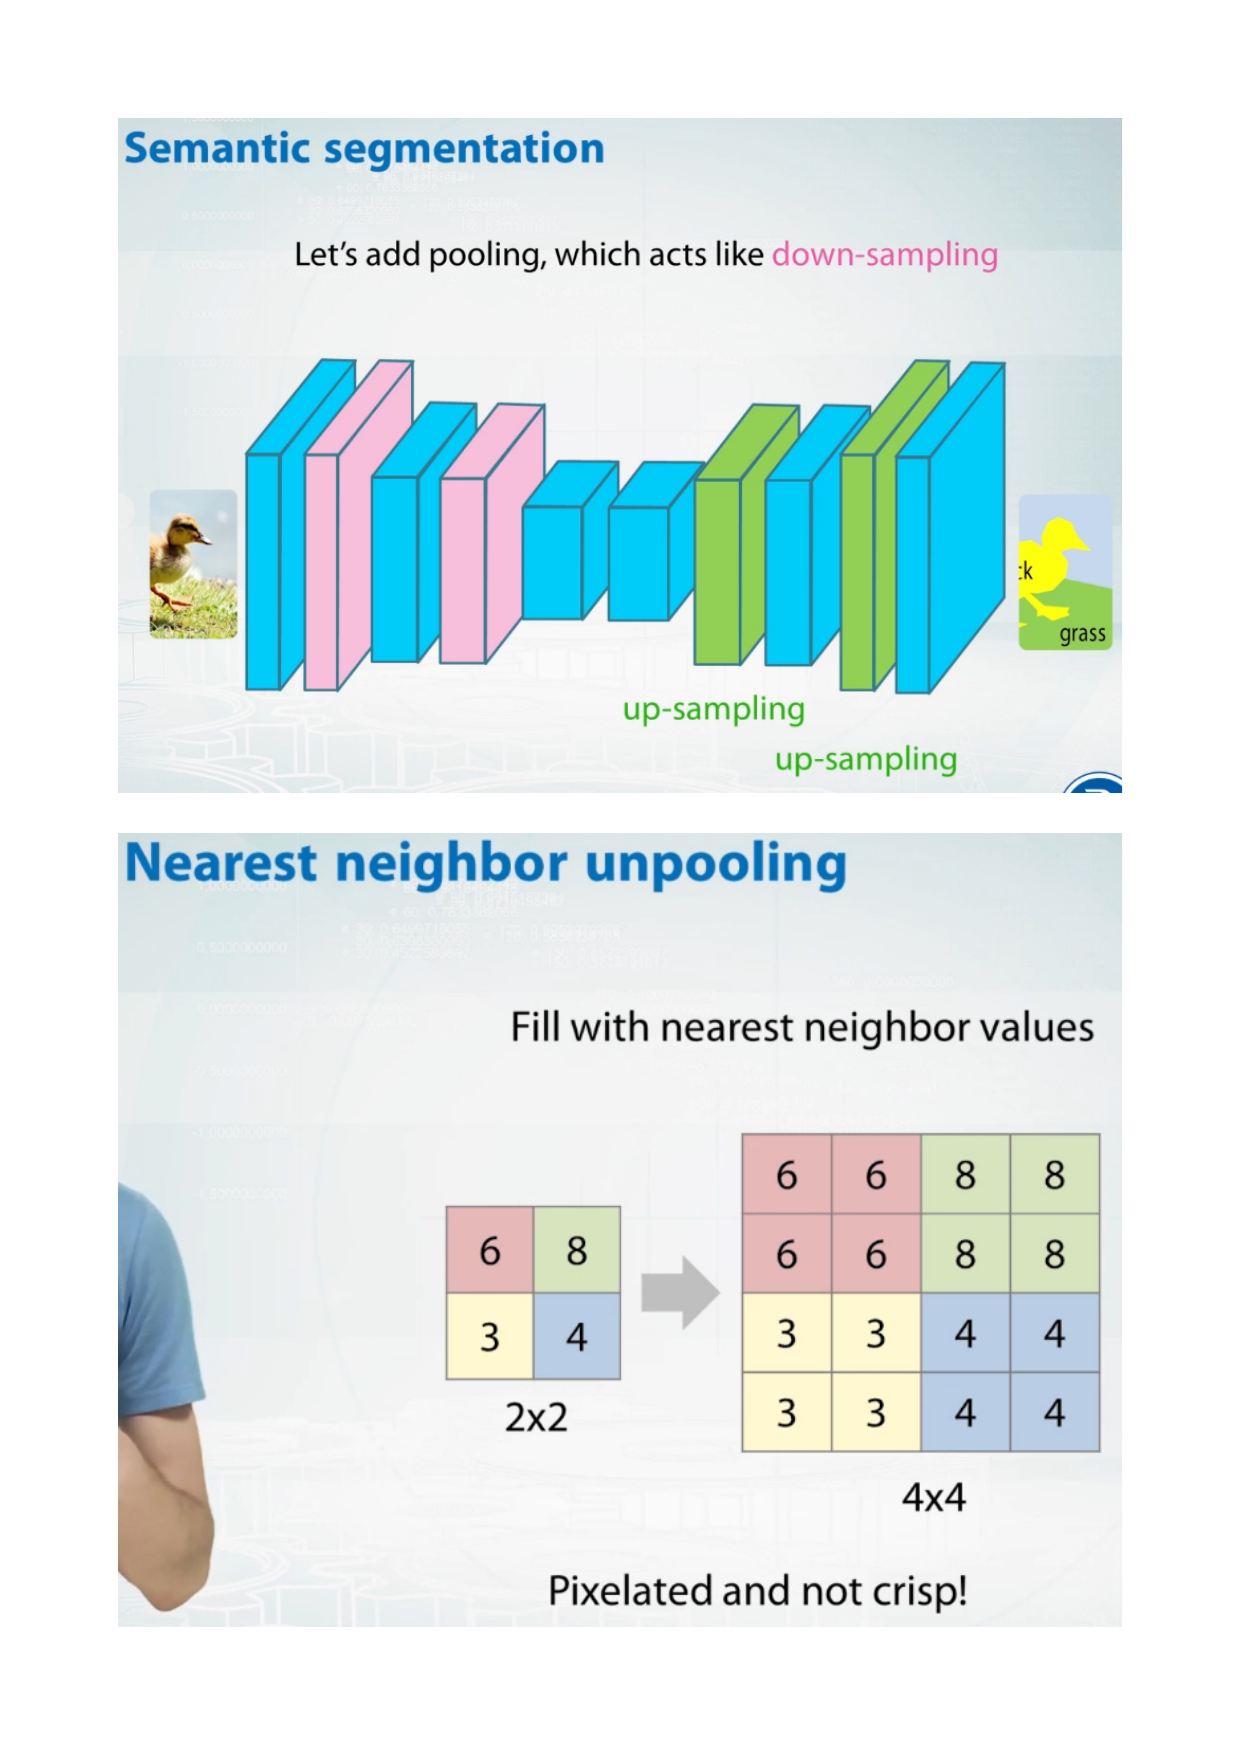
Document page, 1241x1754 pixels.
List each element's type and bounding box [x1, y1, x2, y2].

picture [118, 118, 1123, 793]
picture [118, 833, 1123, 1627]
